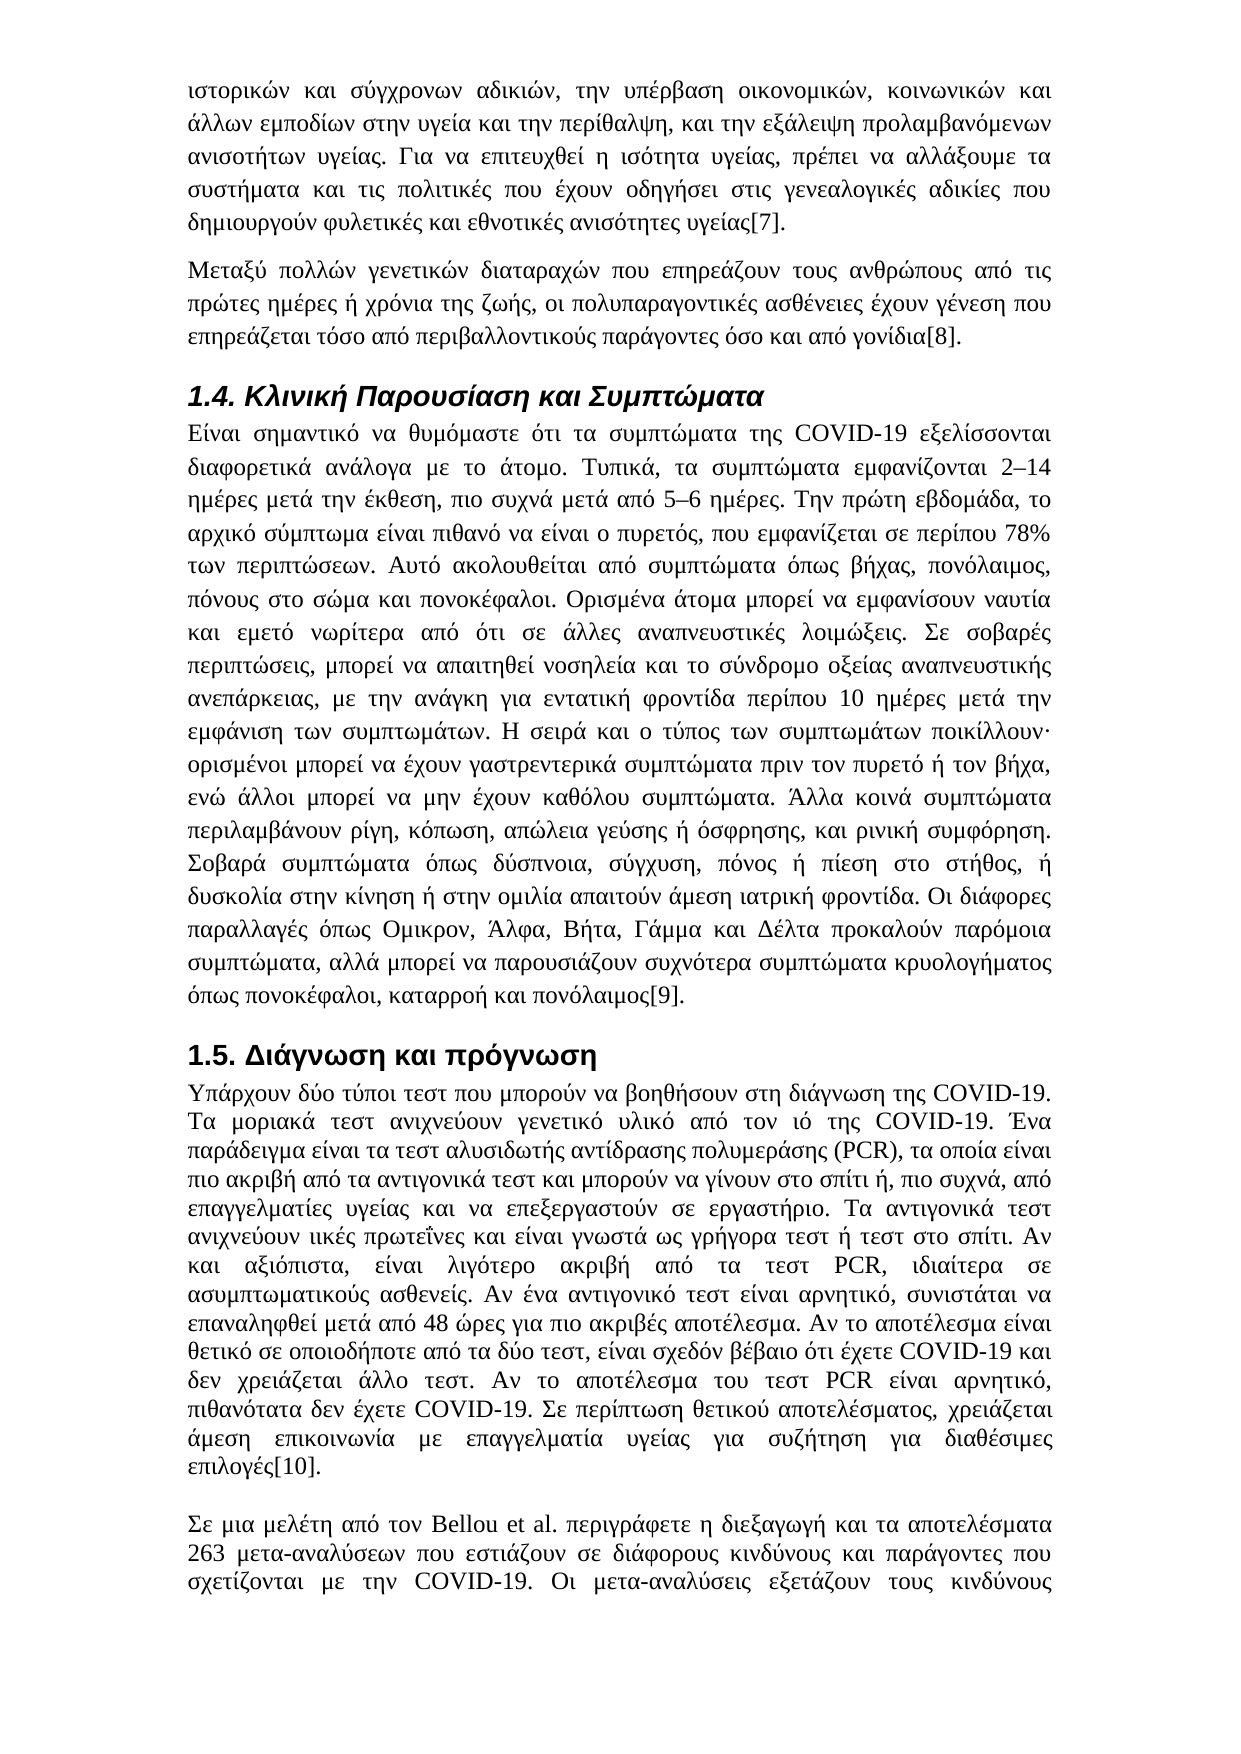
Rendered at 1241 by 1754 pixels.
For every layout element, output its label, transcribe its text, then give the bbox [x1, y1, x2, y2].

text Υπάρχουν δύο τύποι τεστ που μπορούν να βοηθήσουν στη διάγνωση της COVID-19. Τα μοριακά τεστ ανιχνεύουν γενετικό υλικό από τον ιό της COVID-19. Ένα παράδειγμα είναι τα τεστ αλυσιδωτής αντίδρασης πολυμεράσης (PCR), τα οποία είναι πιο ακριβή από τα αντιγονικά τεστ και μπορούν να γίνουν στο σπίτι ή, πιο συχνά, από επαγγελματίες υγείας και να επεξεργαστούν σε εργαστήριο. Τα αντιγονικά τεστ ανιχνεύουν ιικές πρωτεΐνες και είναι γνωστά ως γρήγορα τεστ ή τεστ στο σπίτι. Αν και αξιόπιστα, είναι λιγότερο ακριβή από τα τεστ PCR, ιδιαίτερα σε ασυμπτωματικούς ασθενείς. Αν ένα αντιγονικό τεστ είναι αρνητικό, συνιστάται να επαναληφθεί μετά από 48 ώρες για πιο ακριβές αποτέλεσμα. Αν το αποτέλεσμα είναι θετικό σε οποιοδήποτε από τα δύο τεστ, είναι σχεδόν βέβαιο ότι έχετε COVID-19 και δεν χρειάζεται άλλο τεστ. Αν το αποτέλεσμα του τεστ PCR είναι αρνητικό, πιθανότατα δεν έχετε COVID-19. Σε περίπτωση θετικού αποτελέσματος, χρειάζεται άμεση επικοινωνία με επαγγελματία υγείας για συζήτηση για διαθέσιμες επιλογές[10]. [187, 1078, 1053, 1480]
text Είναι σημαντικό να θυμόμαστε ότι τα συμπτώματα της COVID-19 εξελίσσονται διαφορετικά ανάλογα με το άτομο. Τυπικά, τα συμπτώματα εμφανίζονται 2–14 ημέρες μετά την έκθεση, πιο συχνά μετά από 5–6 ημέρες. Την πρώτη εβδομάδα, το αρχικό σύμπτωμα είναι πιθανό να είναι ο πυρετός, που εμφανίζεται σε περίπου 78% των περιπτώσεων. Αυτό ακολουθείται από συμπτώματα όπως βήχας, πονόλαιμος, πόνους στο σώμα και πονοκέφαλοι. Ορισμένα άτομα μπορεί να εμφανίσουν ναυτία και εμετό νωρίτερα από ότι σε άλλες αναπνευστικές λοιμώξεις. Σε σοβαρές περιπτώσεις, μπορεί να απαιτηθεί νοσηλεία και το σύνδρομο οξείας αναπνευστικής ανεπάρκειας, με την ανάγκη για εντατική φροντίδα περίπου 10 ημέρες μετά την εμφάνιση των συμπτωμάτων. Η σειρά και ο τύπος των συμπτωμάτων ποικίλλουν· ορισμένοι μπορεί να έχουν γαστρεντερικά συμπτώματα πριν τον πυρετό ή τον βήχα, ενώ άλλοι μπορεί να μην έχουν καθόλου συμπτώματα. Άλλα κοινά συμπτώματα περιλαμβάνουν ρίγη, κόπωση, απώλεια γεύσης ή όσφρησης, και ρινική συμφόρηση. Σοβαρά συμπτώματα όπως δύσπνοια, σύγχυση, πόνος ή πίεση στο στήθος, ή δυσκολία στην κίνηση ή στην ομιλία απαιτούν άμεση ιατρική φροντίδα. Οι διάφορες παραλλαγές όπως Ομικρον, Άλφα, Βήτα, Γάμμα και Δέλτα προκαλούν παρόμοια συμπτώματα, αλλά μπορεί να παρουσιάζουν συχνότερα συμπτώματα κρυολογήματος όπως πονοκέφαλοι, καταρροή και πονόλαιμος[9]. [187, 418, 1053, 1009]
text Μεταξύ πολλών γενετικών διαταραχών που επηρεάζουν τους ανθρώπους από τις πρώτες ημέρες ή χρόνια της ζωής, οι πολυπαραγοντικές ασθένειες έχουν γένεση που επηρεάζεται τόσο από περιβαλλοντικούς παράγοντες όσο και από γονίδια[8]. [187, 255, 1053, 349]
subtitle 1.4. Κλινική Παρουσίαση και Συμπτώματα [187, 379, 1053, 412]
text ιστορικών και σύγχρονων αδικιών, την υπέρβαση οικονομικών, κοινωνικών και άλλων εμποδίων στην υγεία και την περίθαλψη, και την εξάλειψη προλαμβανόμενων ανισοτήτων υγείας. Για να επιτευχθεί η ισότητα υγείας, πρέπει να αλλάξουμε τα συστήματα και τις πολιτικές που έχουν οδηγήσει στις γενεαλογικές αδικίες που δημιουργούν φυλετικές και εθνοτικές ανισότητες υγείας[7]. [187, 75, 1053, 236]
text Σε μια μελέτη από τον Bellou et al. περιγράφετε η διεξαγωγή και τα αποτελέσματα 263 μετα-αναλύσεων που εστιάζουν σε διάφορους κινδύνους και παράγοντες που σχετίζονται με την COVID-19. Οι μετα-αναλύσεις εξετάζουν τους κινδύνους [187, 1509, 1053, 1595]
subtitle 1.5. Διάγνωση και πρόγνωση [187, 1038, 1053, 1071]
